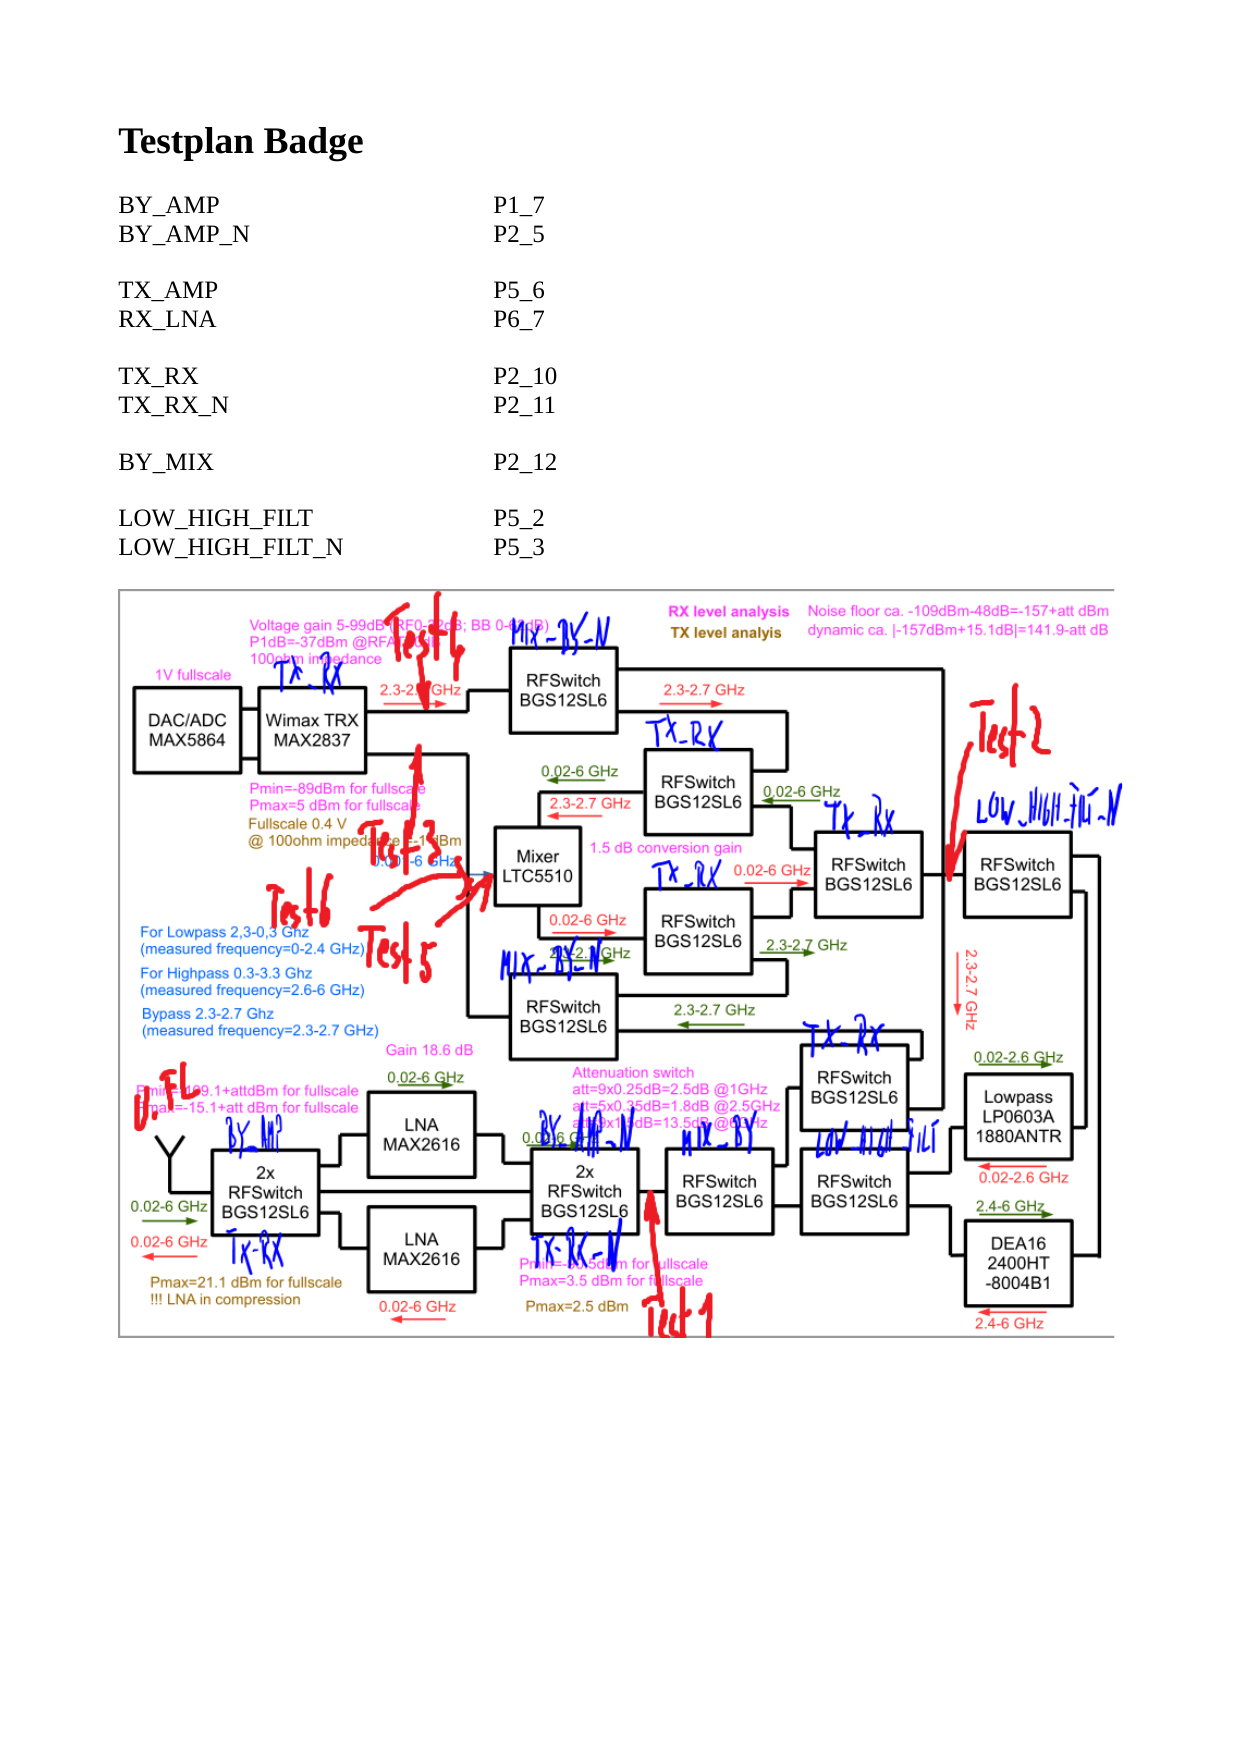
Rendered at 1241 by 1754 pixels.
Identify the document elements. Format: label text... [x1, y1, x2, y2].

text LOW_HIGH_FILT P5_2 [118, 503, 1122, 532]
text BY_AMP_N P2_5 [118, 219, 1122, 247]
text RX_LNA P6_7 [118, 304, 1122, 333]
text BY_AMP P1_7 [118, 190, 1122, 219]
text Testplan Badge [118, 118, 1122, 161]
text TX_RX_N P2_11 [118, 390, 1122, 418]
text LOW_HIGH_FILT_N P5_3 [118, 532, 1122, 561]
picture [118, 589, 1123, 1338]
text TX_AMP P5_6 [118, 276, 1122, 304]
text TX_RX P2_10 [118, 361, 1122, 390]
text BY_MIX P2_12 [118, 447, 1122, 475]
